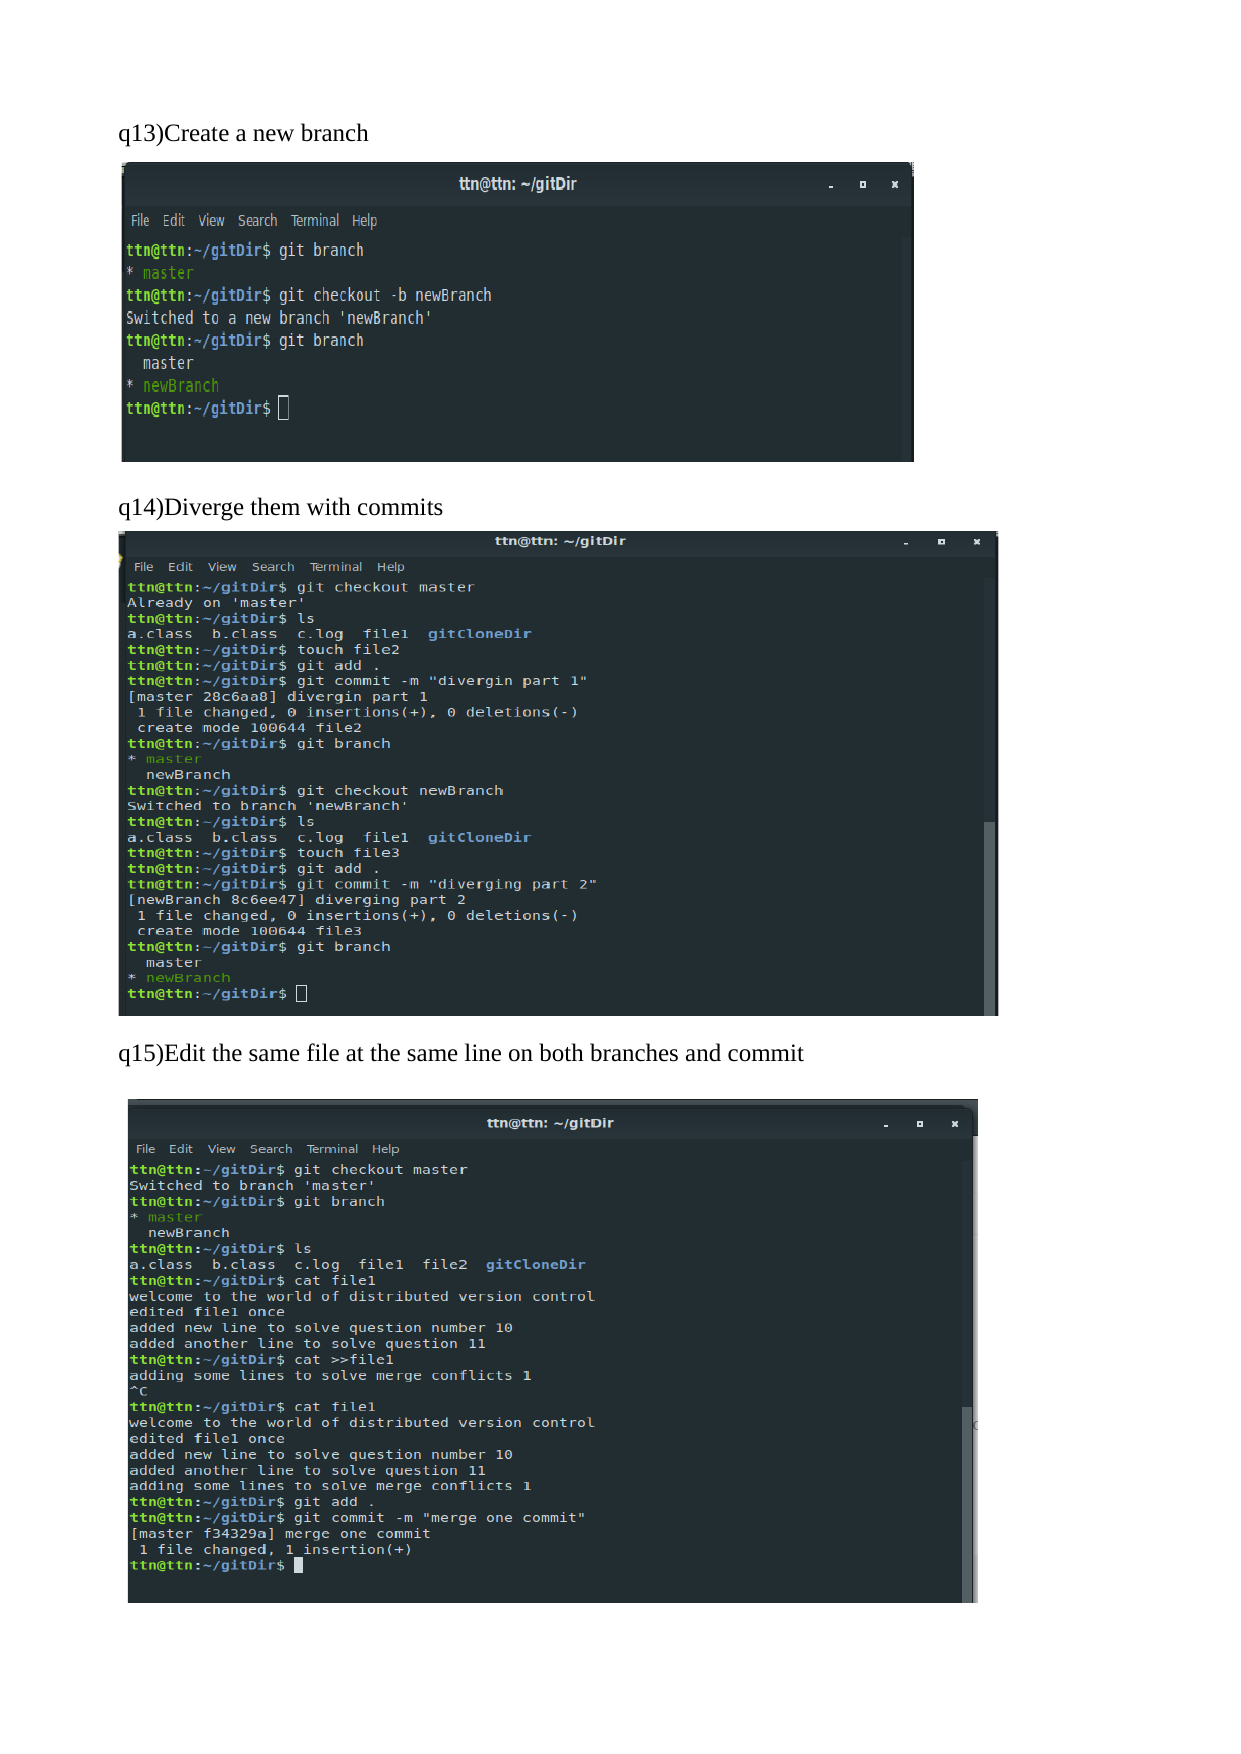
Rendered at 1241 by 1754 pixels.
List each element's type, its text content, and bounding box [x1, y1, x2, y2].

text q13)Create a new branch [118, 118, 1122, 147]
picture [127, 1099, 978, 1603]
text q15)Edit the same file at the same line on both branches and commit [118, 1038, 1122, 1067]
picture [118, 531, 999, 1016]
picture [121, 162, 914, 462]
text q14)Diverge them with commits [118, 492, 1122, 521]
